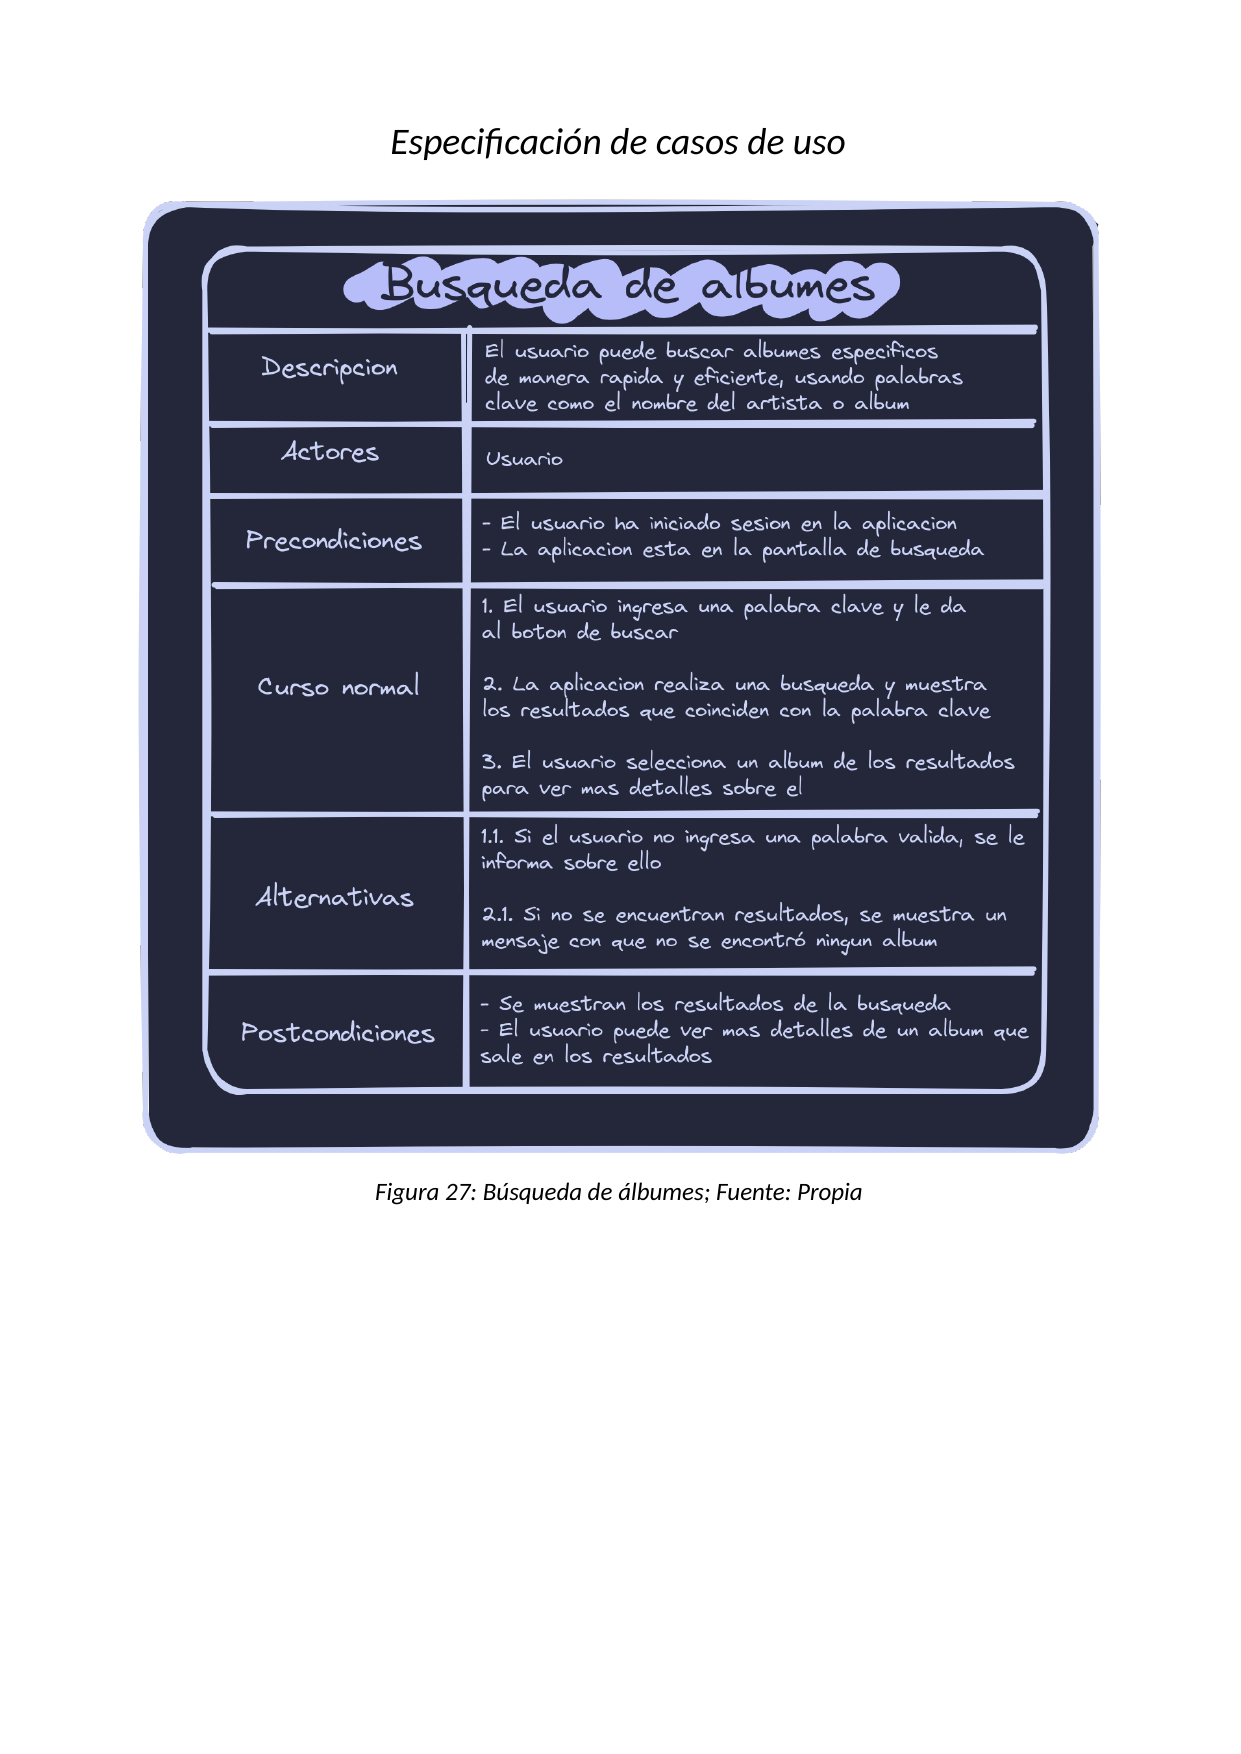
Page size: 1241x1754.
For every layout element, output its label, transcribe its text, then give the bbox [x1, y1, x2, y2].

picture [118, 177, 1123, 1177]
text Figura 27: Búsqueda de álbumes; Fuente: Propia [118, 1177, 1122, 1207]
text Especificación de casos de uso [118, 118, 1122, 164]
